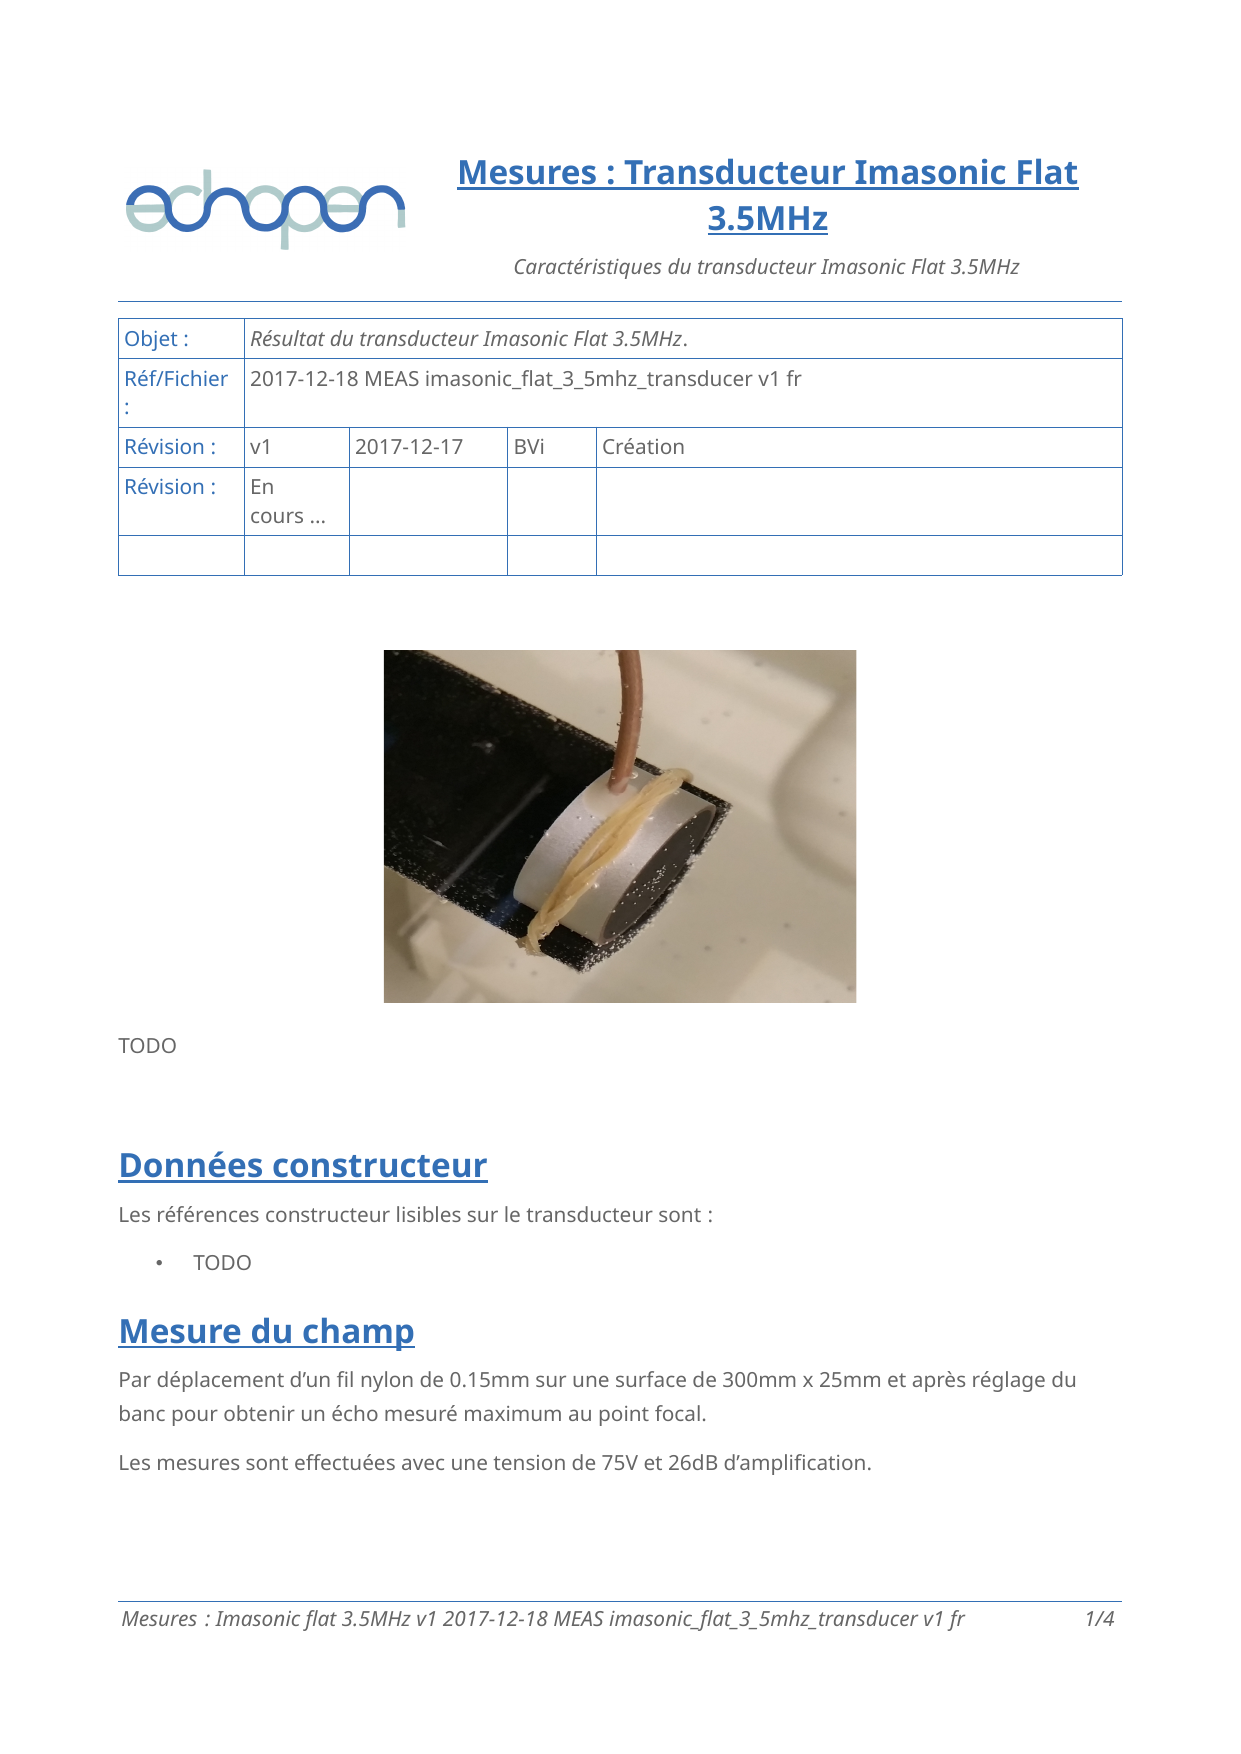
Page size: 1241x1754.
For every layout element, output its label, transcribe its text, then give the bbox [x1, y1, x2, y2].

text Par déplacement d’un fil nylon de 0.15mm sur une surface de 300mm x 25mm et après réglage du banc pour obtenir un écho mesuré maximum au point focal. [118, 1365, 1122, 1428]
text TODO [118, 1031, 1122, 1060]
text Les mesures sont effectuées avec une tension de 75V et 26dB d’amplification. [118, 1448, 1122, 1476]
subtitle Données constructeur [118, 1142, 1122, 1187]
picture [123, 167, 407, 252]
list TODO [156, 1248, 1122, 1277]
text Les références constructeur lisibles sur le transducteur sont : [118, 1200, 1122, 1228]
subtitle Mesure du champ [118, 1307, 1122, 1353]
